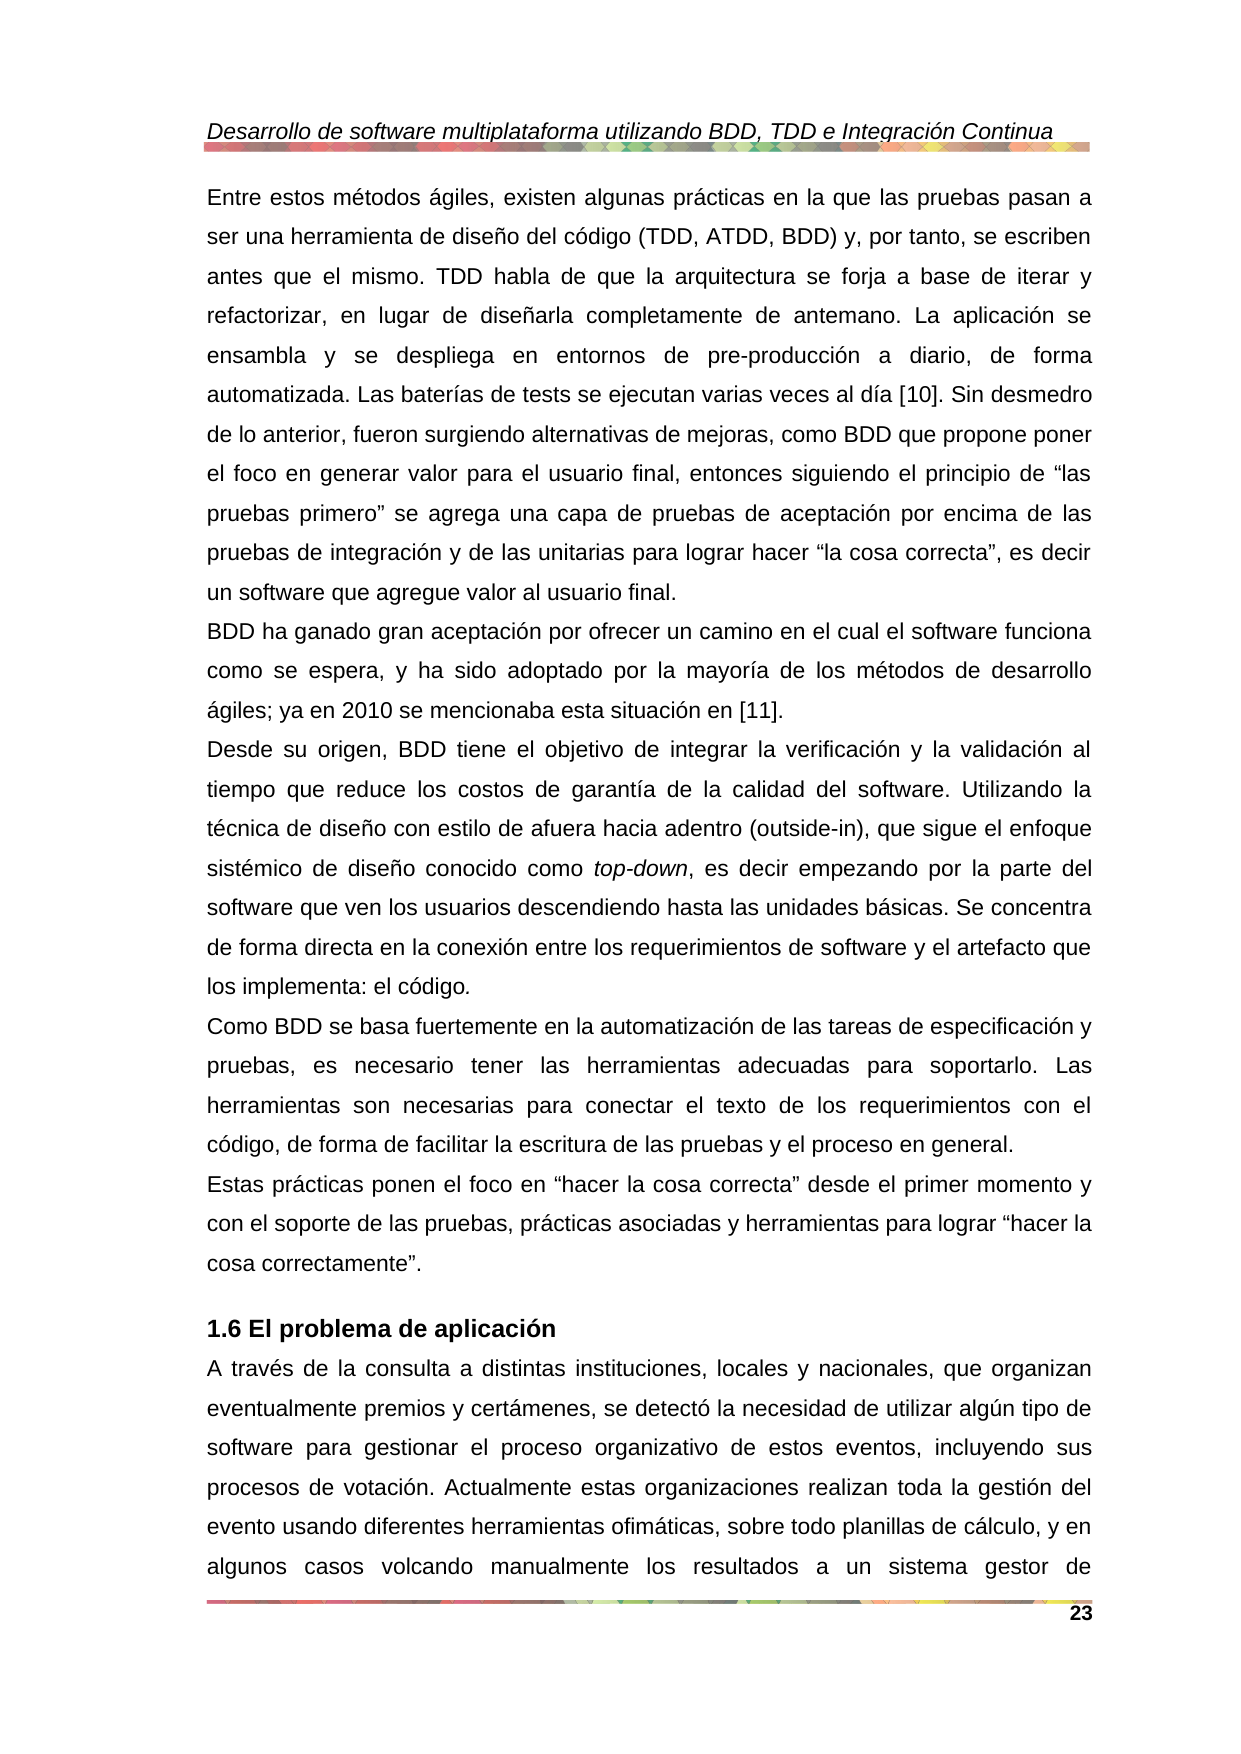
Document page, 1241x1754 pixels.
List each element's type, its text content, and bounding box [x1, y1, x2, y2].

text Estas prácticas ponen el foco en “hacer la cosa correcta” desde el primer momento y con el soporte de las pruebas, prácticas asociadas y herramientas para lograr “hacer la cosa correctamente”. [207, 1171, 1093, 1276]
text Como BDD se basa fuertemente en la automatización de las tareas de especificación y pruebas, es necesario tener las herramientas adecuadas para soportarlo. Las herramientas son necesarias para conectar el texto de los requerimientos con el código, de forma de facilitar la escritura de las pruebas y el proceso en general. [207, 1013, 1093, 1157]
text Entre estos métodos ágiles, existen algunas prácticas en la que las pruebas pasan a ser una herramienta de diseño del código (TDD, ATDD, BDD) y, por tanto, se escriben antes que el mismo. TDD habla de que la arquitectura se forja a base de iterar y refactorizar, en lugar de diseñarla completamente de antemano. La aplicación se ensambla y se despliega en entornos de pre-producción a diario, de forma automatizada. Las baterías de tests se ejecutan varias veces al día [10]. Sin desmedro de lo anterior, fueron surgiendo alternativas de mejoras, como BDD que propone poner el foco en generar valor para el usuario final, entonces siguiendo el principio de “las pruebas primero” se agrega una capa de pruebas de aceptación por encima de las pruebas de integración y de las unitarias para lograr hacer “la cosa correcta”, es decir un software que agregue valor al usuario final. [207, 184, 1093, 605]
text Desde su origen, BDD tiene el objetivo de integrar la verificación y la validación al tiempo que reduce los costos de garantía de la calidad del software. Utilizando la técnica de diseño con estilo de afuera hacia adentro (outside-in), que sigue el enfoque sistémico de diseño conocido como top-down, es decir empezando por la parte del software que ven los usuarios descendiendo hasta las unidades básicas. Se concentra de forma directa en la conexión entre los requerimientos de software y el artefacto que los implementa: el código. [207, 736, 1093, 999]
text BDD ha ganado gran aceptación por ofrecer un camino en el cual el software funciona como se espera, y ha sido adoptado por la mayoría de los métodos de desarrollo ágiles; ya en 2010 se mencionaba esta situación en [11]. [207, 618, 1093, 723]
subtitle 1.6 El problema de aplicación [207, 1314, 1093, 1343]
text A través de la consulta a distintas instituciones, locales y nacionales, que organizan eventualmente premios y certámenes, se detectó la necesidad de utilizar algún tipo de software para gestionar el proceso organizativo de estos eventos, incluyendo sus procesos de votación. Actualmente estas organizaciones realizan toda la gestión del evento usando diferentes herramientas ofimáticas, sobre todo planillas de cálculo, y en algunos casos volcando manualmente los resultados a un sistema gestor de [207, 1355, 1093, 1579]
text [206, 1600, 1093, 1604]
text [203, 142, 1090, 152]
